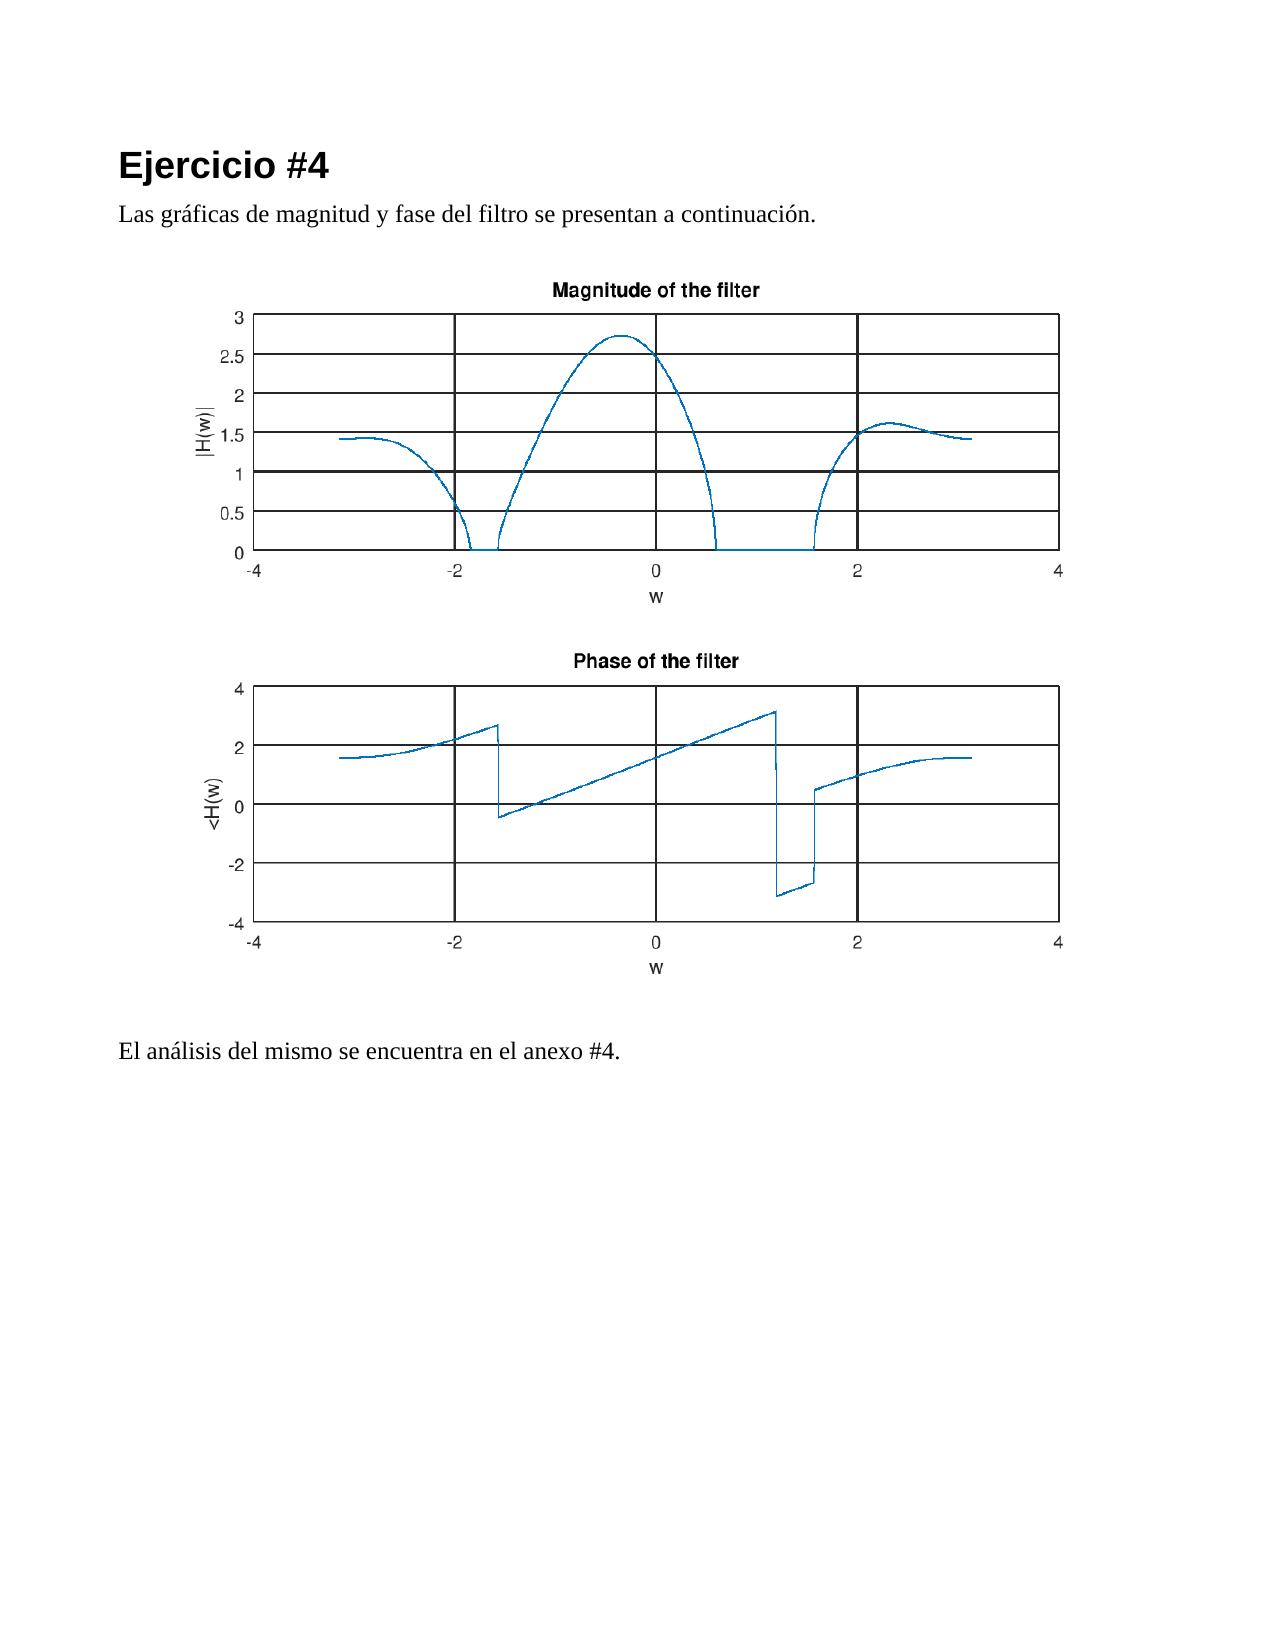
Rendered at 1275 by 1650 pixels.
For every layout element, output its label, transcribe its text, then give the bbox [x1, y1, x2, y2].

picture [118, 228, 1157, 1007]
text El análisis del mismo se encuentra en el anexo #4. [118, 1036, 1157, 1064]
subtitle Ejercicio #4 [118, 143, 1157, 187]
text Las gráficas de magnitud y fase del filtro se presentan a continuación. [118, 199, 1157, 228]
